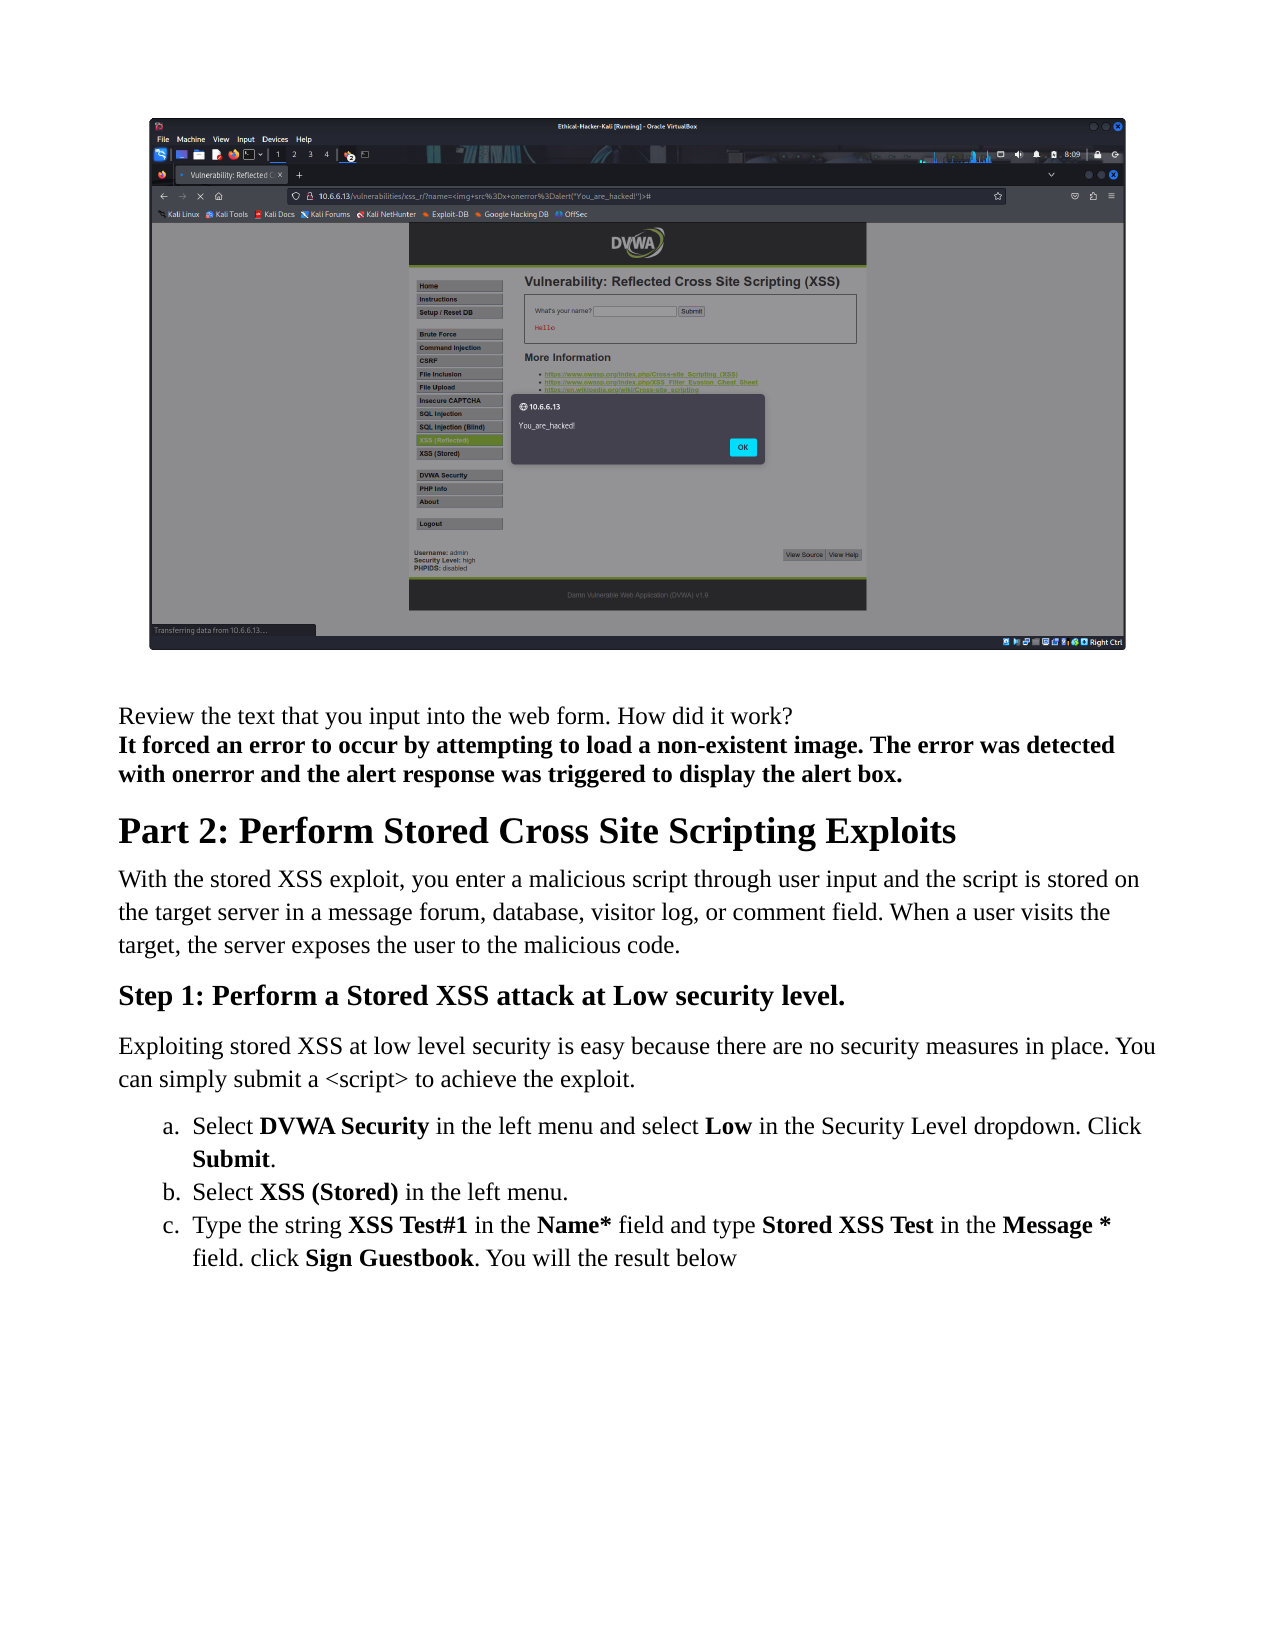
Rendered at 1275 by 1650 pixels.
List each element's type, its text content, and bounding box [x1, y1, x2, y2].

picture [149, 118, 1126, 650]
text Exploiting stored XSS at low level security is easy because there are no security measures in place. You can simply submit a <script> to achieve the exploit. [118, 1031, 1157, 1092]
text Review the text that you input into the web form. How did it work? [118, 701, 1157, 730]
text It forced an error to occur by attempting to load a non-existent image. The error was detected with onerror and the alert response was triggered to display the alert box. [118, 730, 1157, 787]
list Type the string XSS Test#1 in the Name* field and type Stored XSS Test in the Message * field. click Sign Guestbook. You will the result below [162, 1210, 1157, 1272]
subtitle Step 1: Perform a Stored XSS attack at Low security level. [118, 978, 1157, 1011]
list Select DVWA Security in the left menu and select Low in the Security Level dropdown. Click Submit. [162, 1111, 1157, 1173]
list Select XSS (Stored) in the left menu. [162, 1177, 1157, 1206]
text With the stored XSS exploit, you enter a malicious script through user input and the script is stored on the target server in a message forum, database, visitor log, or comment field. When a user visits the target, the server exposes the user to the malicious code. [118, 864, 1157, 959]
subtitle Part 2: Perform Stored Cross Site Scripting Exploits [118, 808, 1157, 851]
